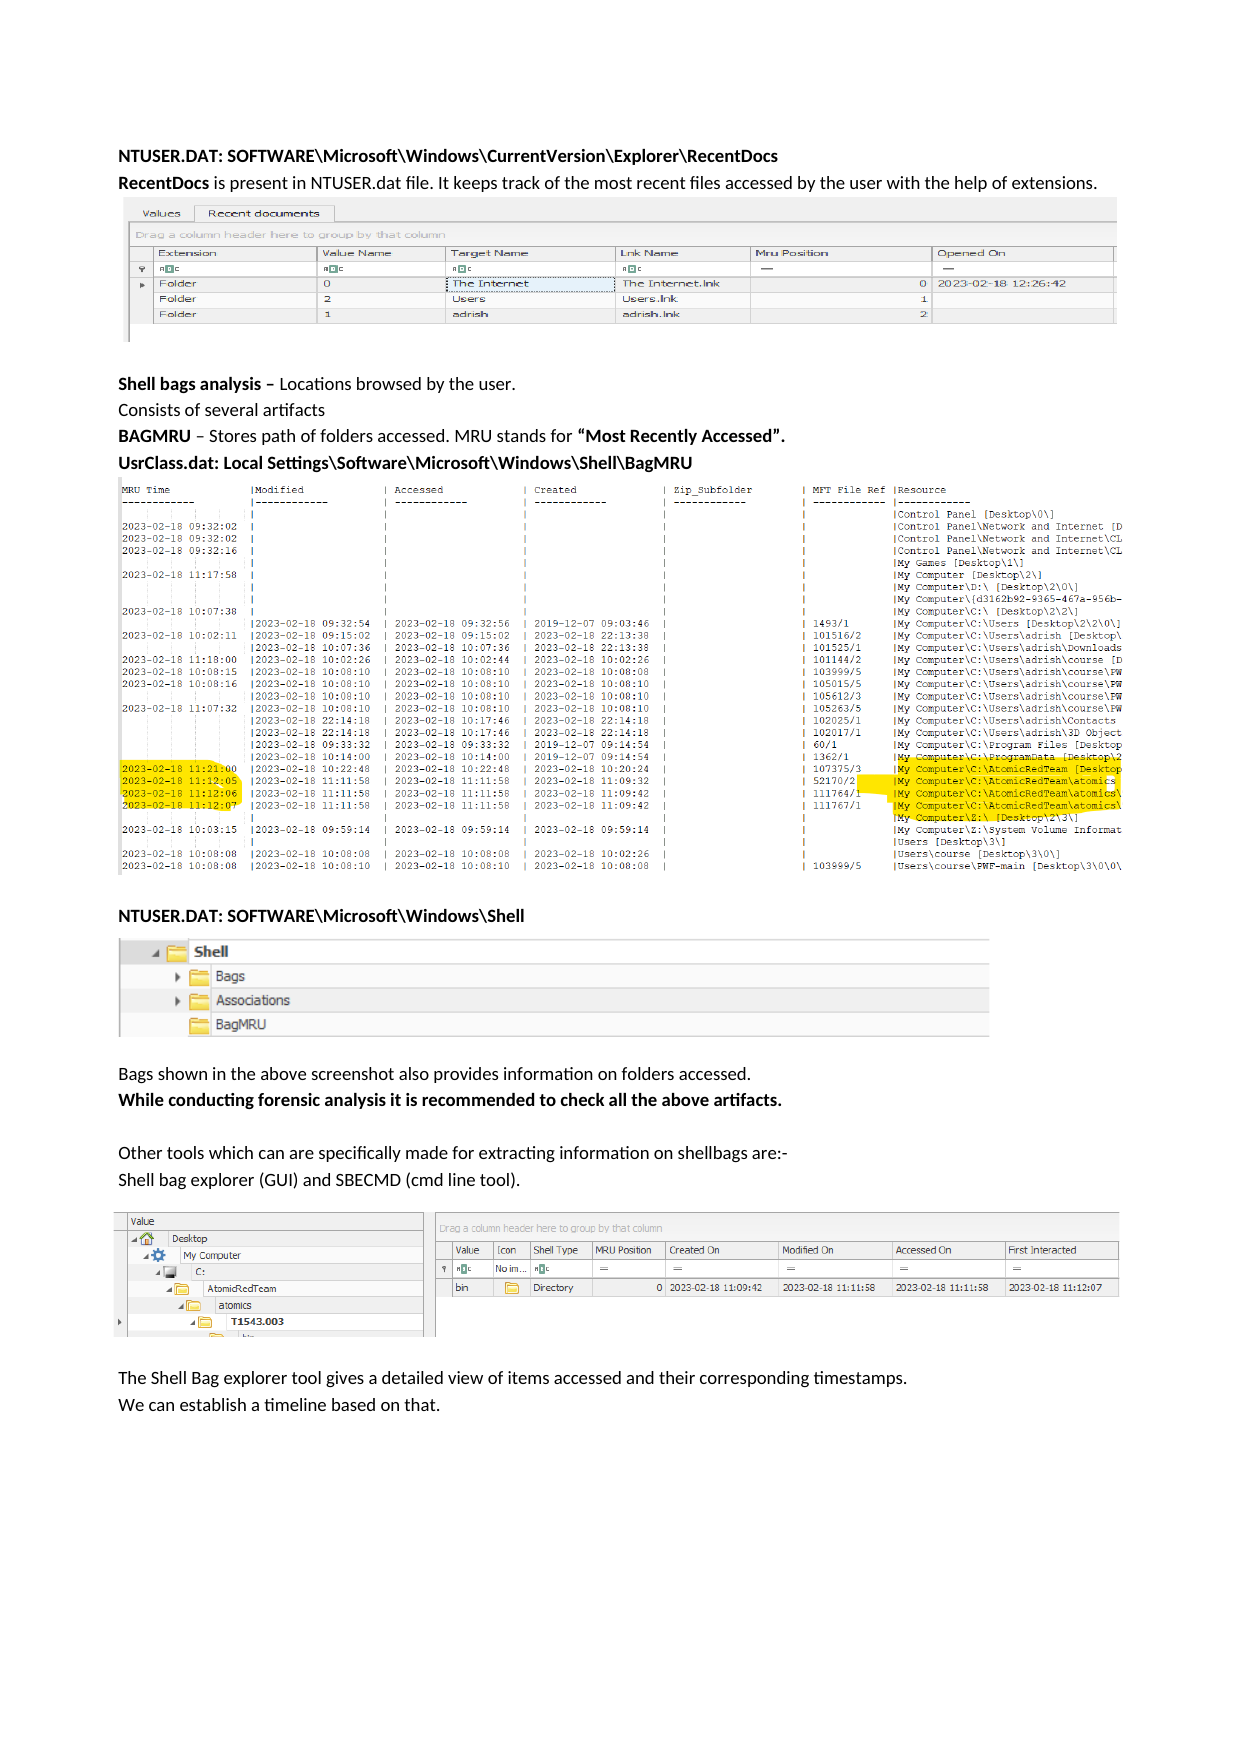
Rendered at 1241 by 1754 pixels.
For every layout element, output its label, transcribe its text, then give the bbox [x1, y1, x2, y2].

text While conducting forensic analysis it is recommended to check all the above artifacts. [118, 1089, 1122, 1112]
text Consists of several artifacts [118, 398, 1122, 421]
text Other tools which can are specifically made for extracting information on shellbags are:- [118, 1141, 1122, 1164]
text NTUSER.DAT: SOFTWARE\Microsoft\Windows\Shell [118, 904, 1122, 927]
text NTUSER.DAT: SOFTWARE\Microsoft\Windows\CurrentVersion\Explorer\RecentDocs [118, 144, 1122, 167]
text BAGMRU – Stores path of folders accessed. MRU stands for “Most Recently Accessed”. [118, 424, 1122, 447]
text The Shell Bag explorer tool gives a detailed view of items accessed and their corresponding timestamps. [118, 1366, 1122, 1389]
picture [118, 938, 990, 1037]
text RecentDocs is present in NTUSER.dat file. It keeps track of the most recent files accessed by the user with the help of extensions. [118, 171, 1122, 194]
picture [113, 1212, 1120, 1337]
picture [118, 477, 1123, 875]
text Shell bags analysis – Locations browsed by the user. [118, 372, 1122, 395]
text Bags shown in the above screenshot also provides information on folders accessed. [118, 1062, 1122, 1085]
text UsrClass.dat: Local Settings\Software\Microsoft\Windows\Shell\BagMRU [118, 451, 1122, 474]
text We can establish a timeline based on that. [118, 1393, 1122, 1416]
text Shell bag explorer (GUI) and SBECMD (cmd line tool). [118, 1168, 1122, 1191]
picture [123, 197, 1117, 342]
